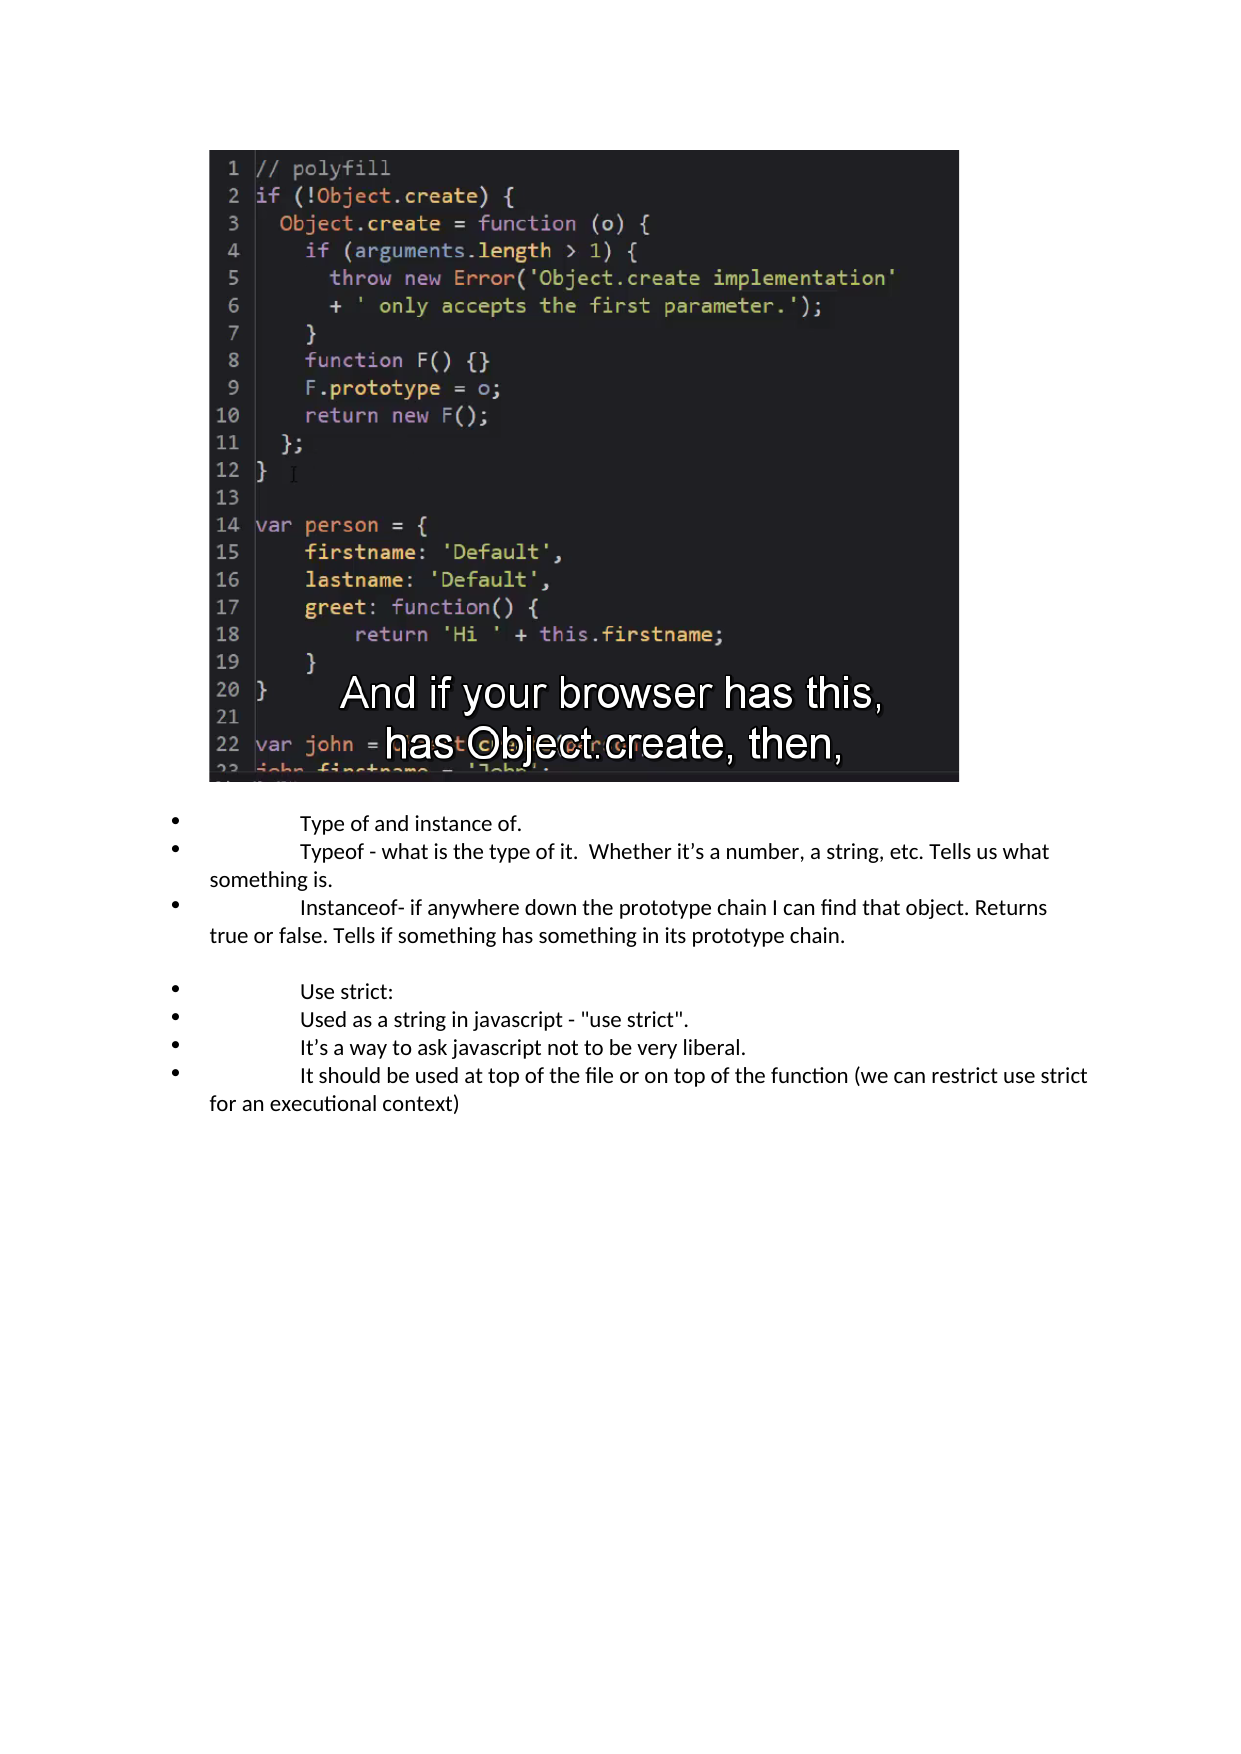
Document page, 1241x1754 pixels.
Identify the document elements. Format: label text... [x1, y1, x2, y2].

list Used as a string in javascript - "use strict". [172, 1005, 1090, 1033]
list Type of and instance of. [172, 809, 1090, 837]
list Instanceof- if anywhere down the prototype chain I can find that object. Returns true or false. Tells if something has something in its prototype chain. [172, 893, 1090, 949]
list It’s a way to ask javascript not to be very liberal. [172, 1033, 1090, 1061]
list It should be used at top of the file or on top of the function (we can restrict use strict for an executional context) [172, 1061, 1090, 1117]
list Use strict: [172, 977, 1090, 1005]
list Typeof - what is the type of it. Whether it’s a number, a string, etc. Tells us what something is. [172, 837, 1090, 893]
picture [209, 150, 960, 782]
